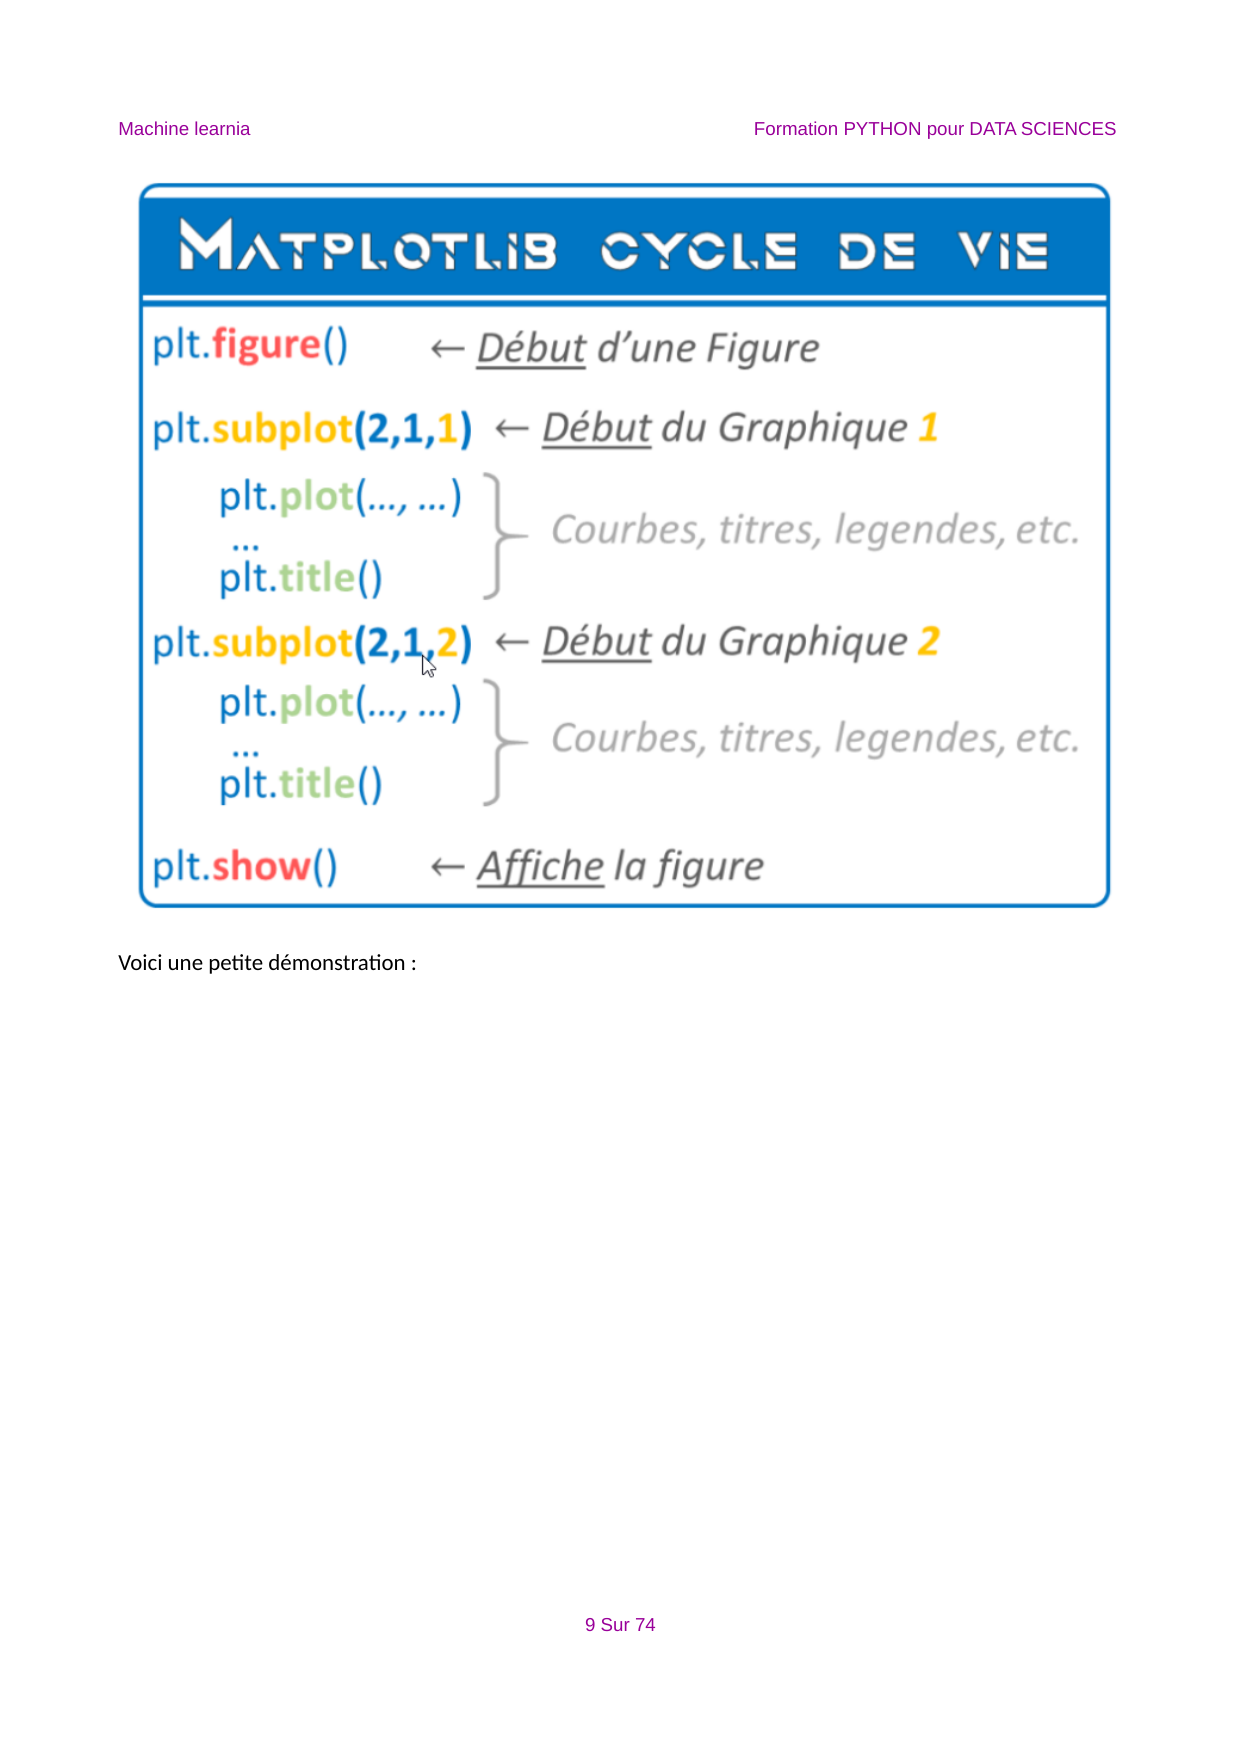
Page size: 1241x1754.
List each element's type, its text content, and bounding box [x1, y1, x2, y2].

text Voici une petite démonstration : [118, 948, 1122, 976]
picture [118, 169, 1122, 921]
